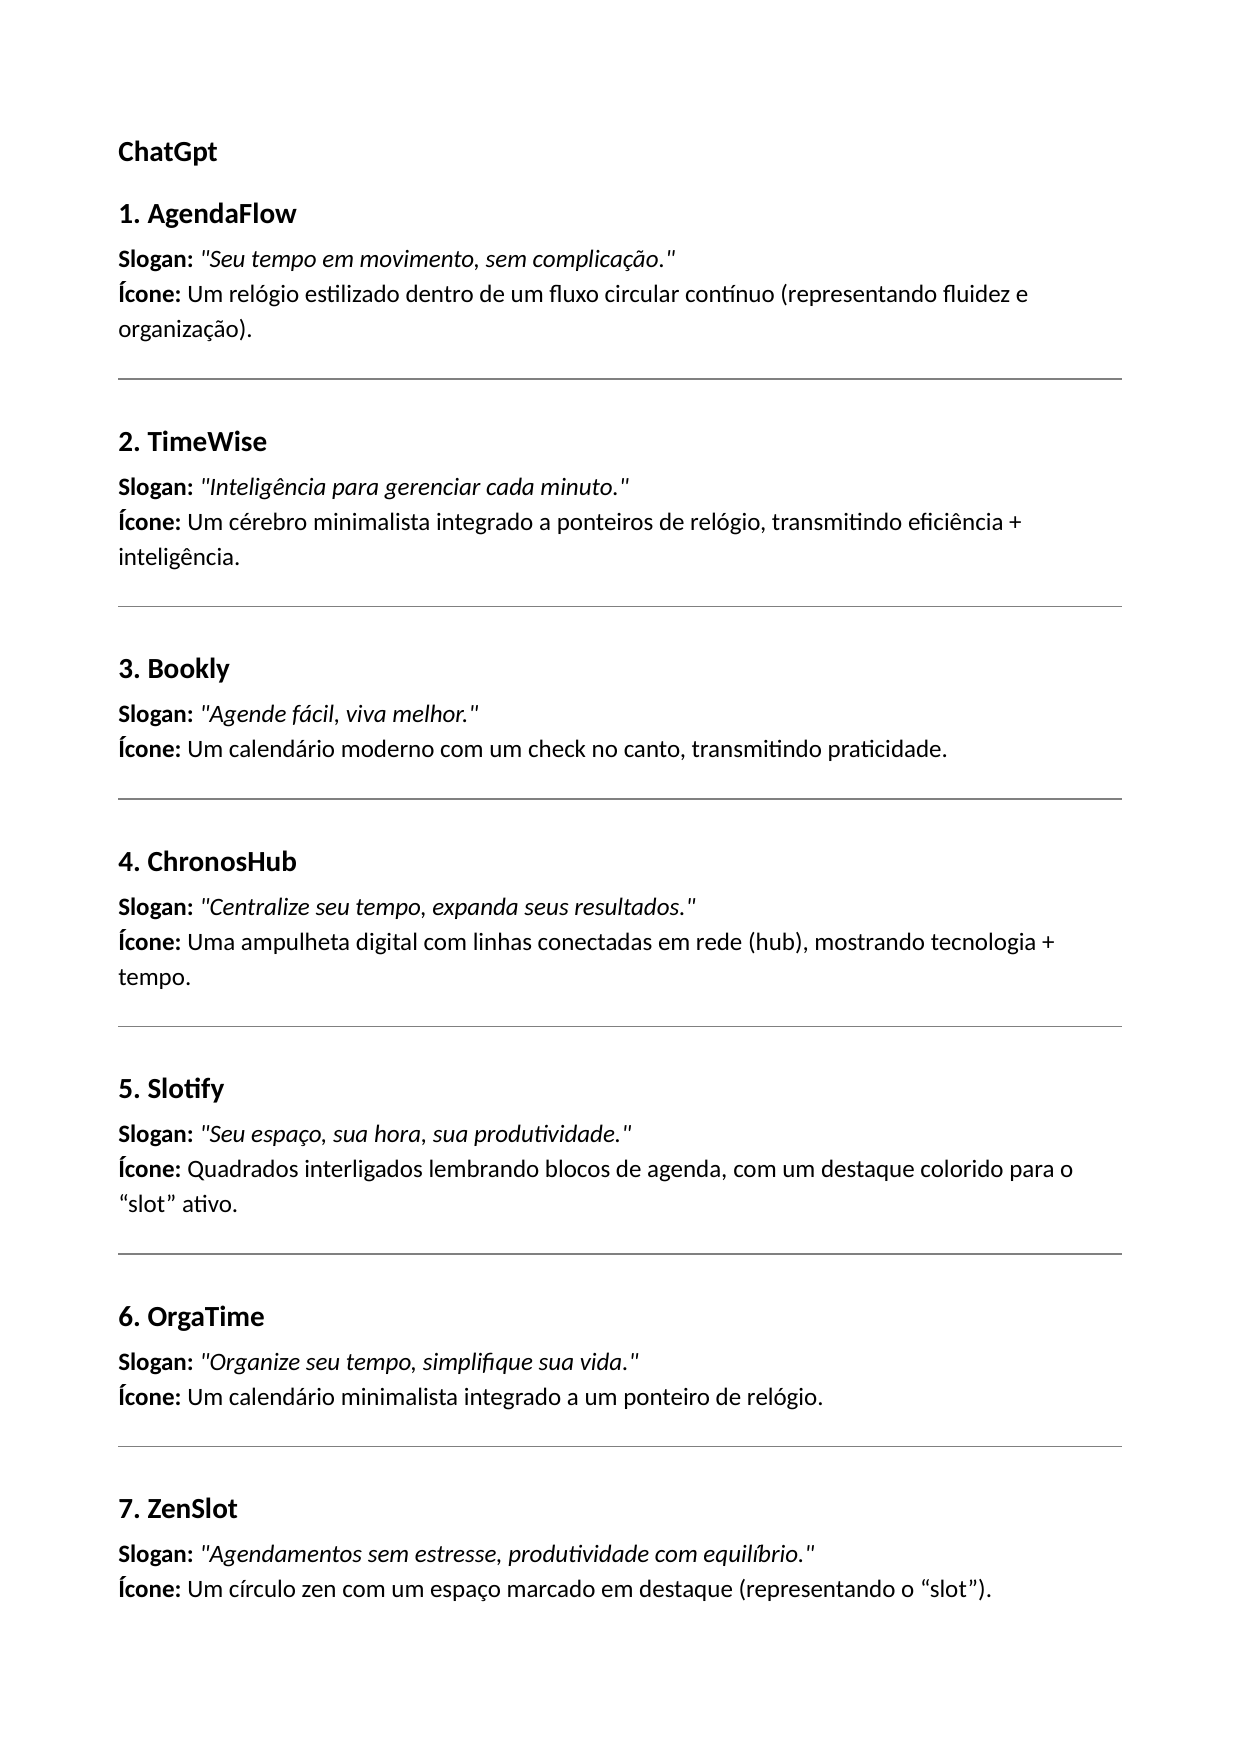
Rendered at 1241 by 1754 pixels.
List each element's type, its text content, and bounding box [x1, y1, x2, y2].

subtitle 5. Slotify [118, 1070, 1122, 1106]
subtitle 4. ChronosHub [118, 843, 1122, 878]
subtitle 3. Bookly [118, 650, 1122, 686]
subtitle ChatGpt [118, 133, 1122, 168]
text Slogan: "Organize seu tempo, simplifique sua vida." Ícone: Um calendário minimalista integrado a um ponteiro de relógio. [118, 1346, 1122, 1412]
text Slogan: "Seu tempo em movimento, sem complicação." Ícone: Um relógio estilizado dentro de um fluxo circular contínuo (representando fluidez e organização). [118, 243, 1122, 344]
text Slogan: "Inteligência para gerenciar cada minuto." Ícone: Um cérebro minimalista integrado a ponteiros de relógio, transmitindo eficiência + inteligência. [118, 471, 1122, 572]
text Slogan: "Agendamentos sem estresse, produtividade com equilíbrio." Ícone: Um círculo zen com um espaço marcado em destaque (representando o “slot”). [118, 1538, 1122, 1604]
subtitle 6. OrgaTime [118, 1298, 1122, 1333]
text Slogan: "Agende fácil, viva melhor." Ícone: Um calendário moderno com um check no canto, transmitindo praticidade. [118, 698, 1122, 764]
text Slogan: "Seu espaço, sua hora, sua produtividade." Ícone: Quadrados interligados lembrando blocos de agenda, com um destaque colorido para o “slot” ativo. [118, 1118, 1122, 1219]
subtitle 7. ZenSlot [118, 1490, 1122, 1526]
subtitle 2. TimeWise [118, 423, 1122, 458]
subtitle 1. AgendaFlow [118, 195, 1122, 231]
text Slogan: "Centralize seu tempo, expanda seus resultados." Ícone: Uma ampulheta digital com linhas conectadas em rede (hub), mostrando tecnologia + tempo. [118, 891, 1122, 992]
